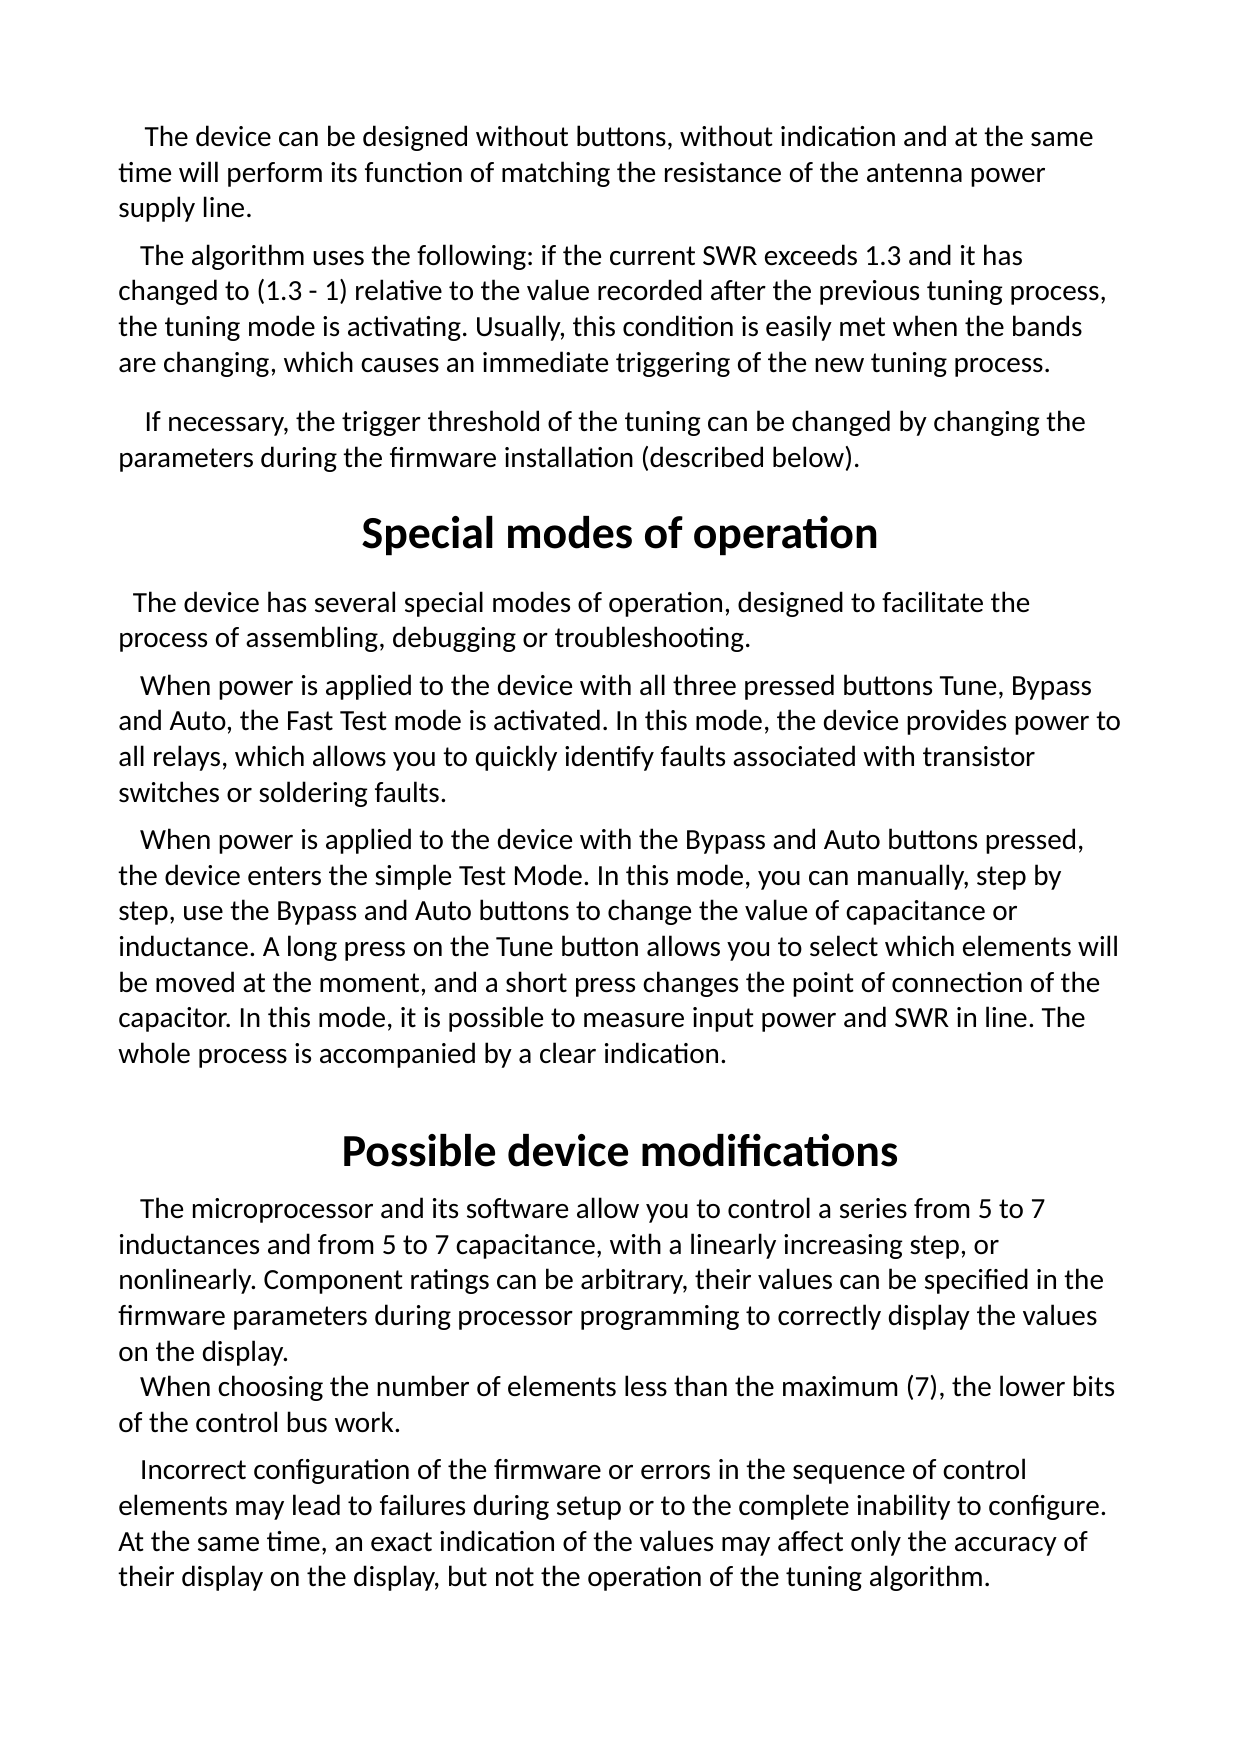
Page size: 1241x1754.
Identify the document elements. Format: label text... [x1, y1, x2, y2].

text If necessary, the trigger threshold of the tuning can be changed by changing the parameters during the firmware installation (described below). [118, 403, 1122, 474]
text When power is applied to the device with the Bypass and Auto buttons pressed, the device enters the simple Test Mode. In this mode, you can manually, step by step, use the Bypass and Auto buttons to change the value of capacitance or inductance. A long press on the Tune button allows you to select which elements will be moved at the moment, and a short press changes the point of connection of the capacitor. In this mode, it is possible to measure input power and SWR in line. The whole process is accompanied by a clear indication. [118, 821, 1122, 1071]
text The microprocessor and its software allow you to control a series from 5 to 7 inductances and from 5 to 7 capacitance, with a linearly increasing step, or nonlinearly. Component ratings can be arbitrary, their values can be specified in the firmware parameters during processor programming to correctly display the values on the display. When choosing the number of elements less than the maximum (7), the lower bits of the control bus work. [118, 1190, 1122, 1439]
text Special modes of operation [118, 504, 1122, 560]
text The device can be designed without buttons, without indication and at the same time will perform its function of matching the resistance of the antenna power supply line. [118, 118, 1122, 225]
text Possible device modifications [118, 1122, 1122, 1178]
text The device has several special modes of operation, designed to facilitate the process of assembling, debugging or troubleshooting. [118, 584, 1122, 655]
text The algorithm uses the following: if the current SWR exceeds 1.3 and it has changed to (1.3 - 1) relative to the value recorded after the previous tuning process, the tuning mode is activating. Usually, this condition is easily met when the bands are changing, which causes an immediate triggering of the new tuning process. [118, 237, 1122, 379]
text Incorrect configuration of the firmware or errors in the sequence of control elements may lead to failures during setup or to the complete inability to configure. At the same time, an exact indication of the values may affect only the accuracy of their display on the display, but not the operation of the tuning algorithm. [118, 1451, 1122, 1594]
text When power is applied to the device with all three pressed buttons Tune, Bypass and Auto, the Fast Test mode is activated. In this mode, the device provides power to all relays, which allows you to quickly identify faults associated with transistor switches or soldering faults. [118, 667, 1122, 809]
